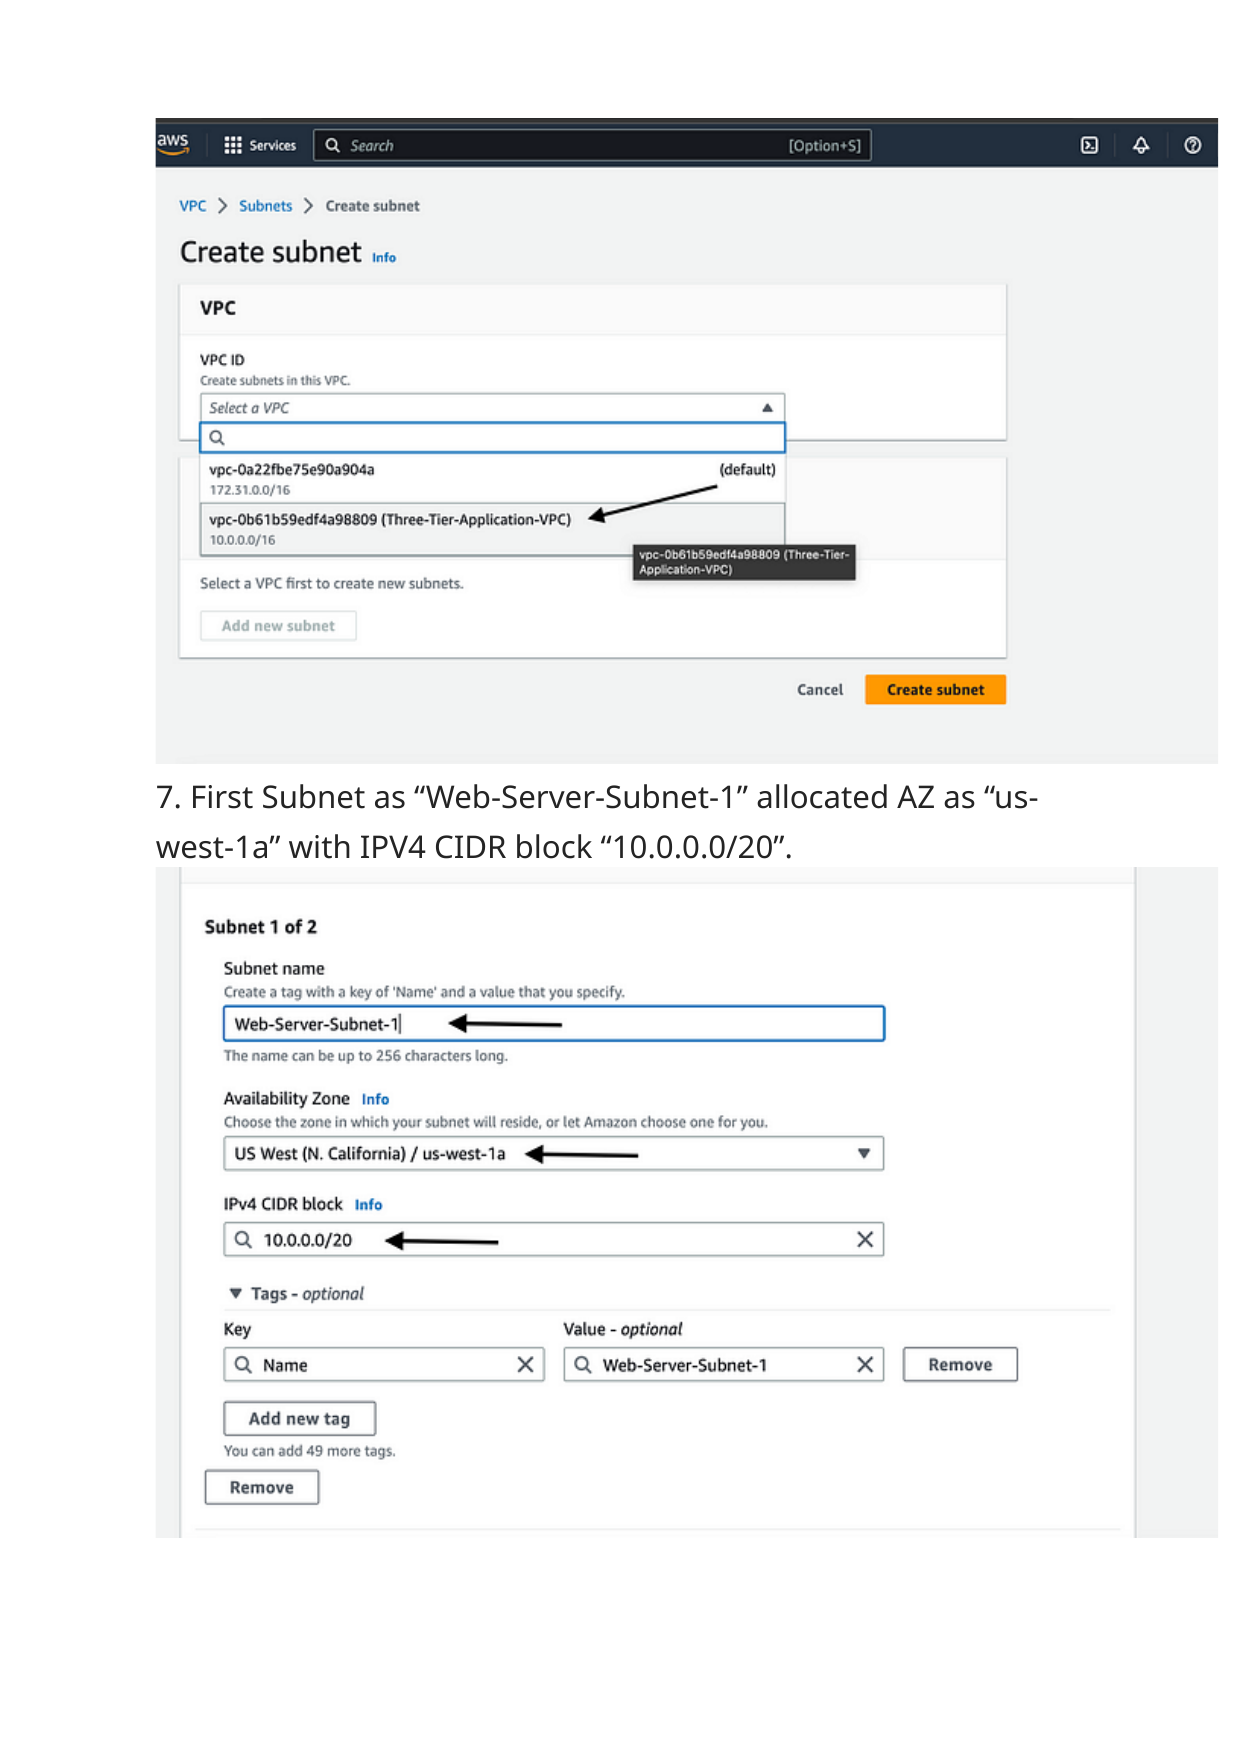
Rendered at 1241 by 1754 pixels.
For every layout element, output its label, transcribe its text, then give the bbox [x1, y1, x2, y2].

picture [155, 118, 1219, 764]
picture [155, 867, 1219, 1538]
text 7. First Subnet as “Web-Server-Subnet-1” allocated AZ as “us-west-1a” with IPV4 CIDR block “10.0.0.0/20”. [156, 768, 1084, 867]
